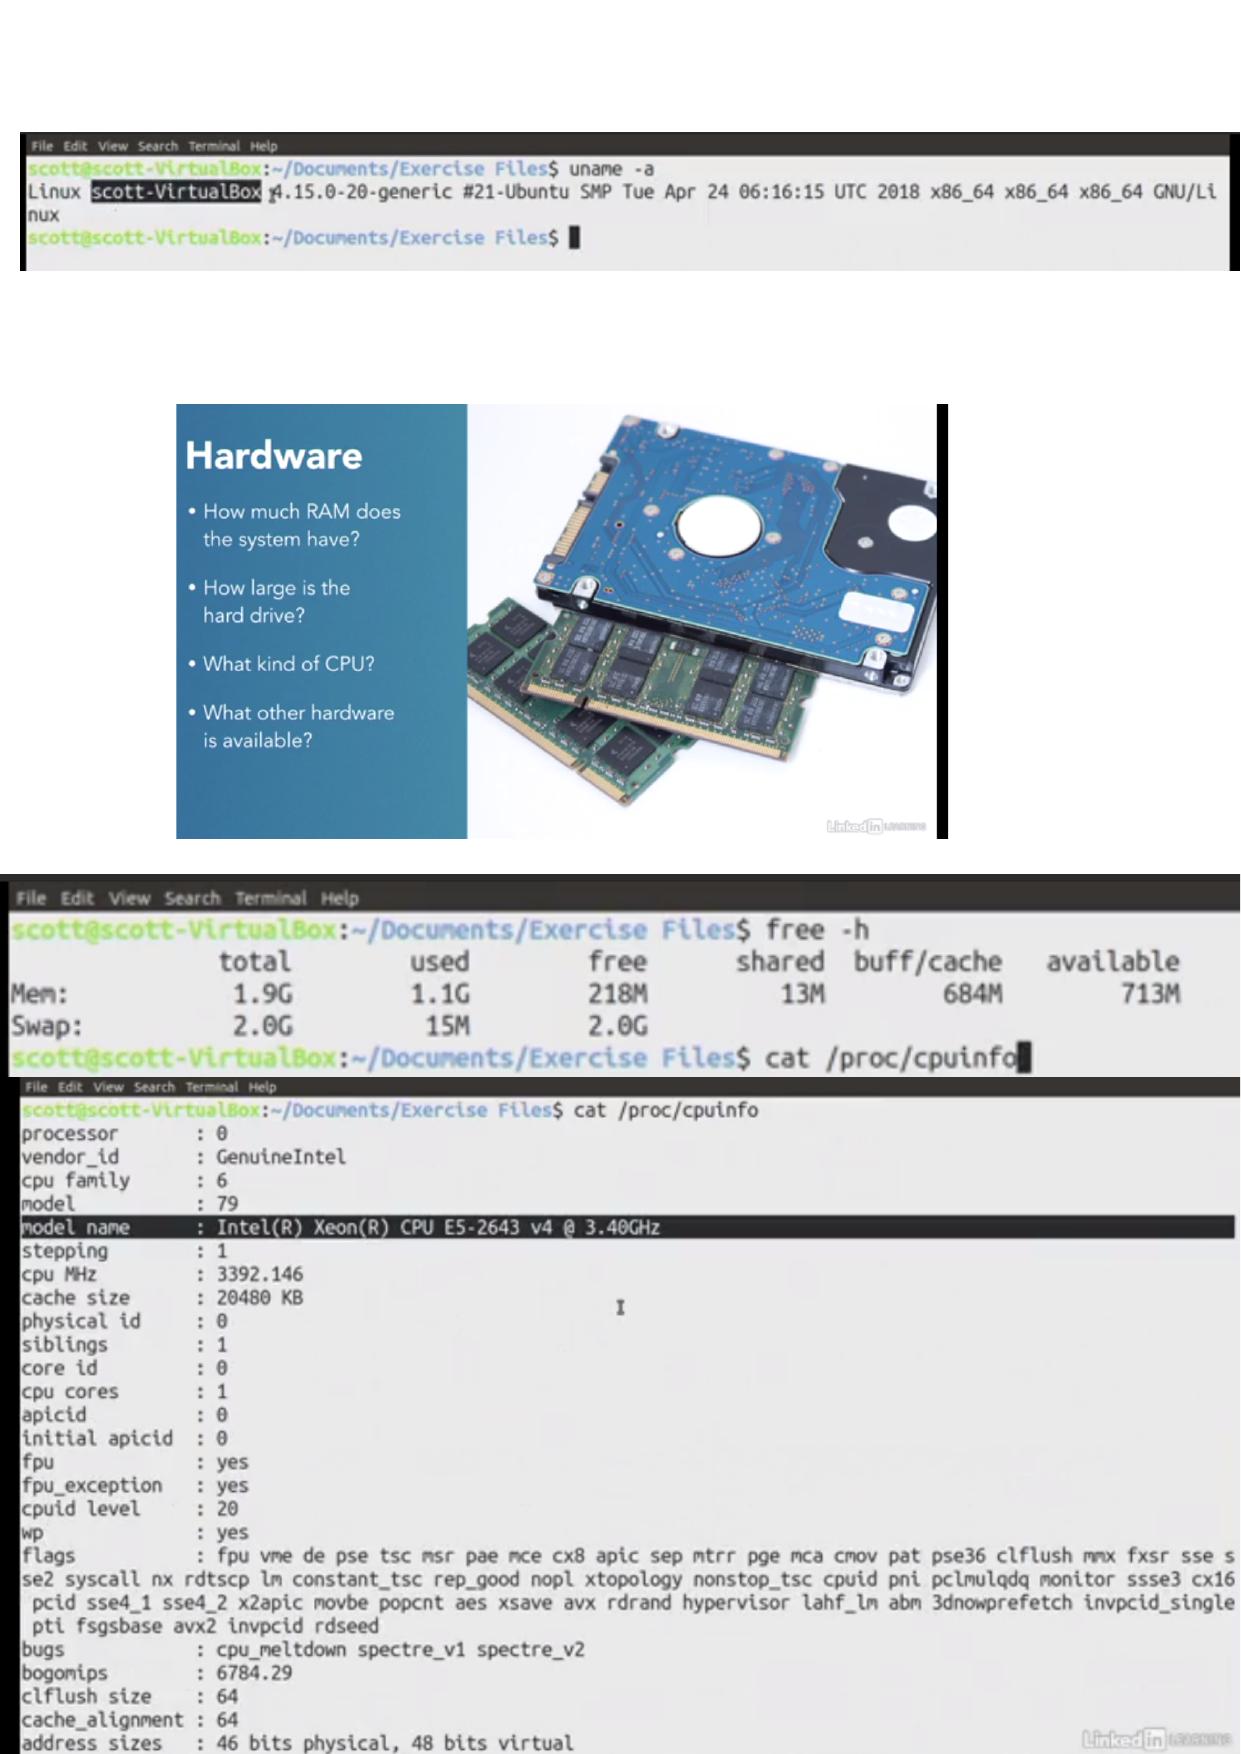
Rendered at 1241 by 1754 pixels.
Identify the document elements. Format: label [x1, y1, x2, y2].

picture [20, 132, 1240, 210]
picture [176, 404, 949, 839]
picture [0, 1077, 1241, 1754]
picture [0, 874, 1241, 1040]
